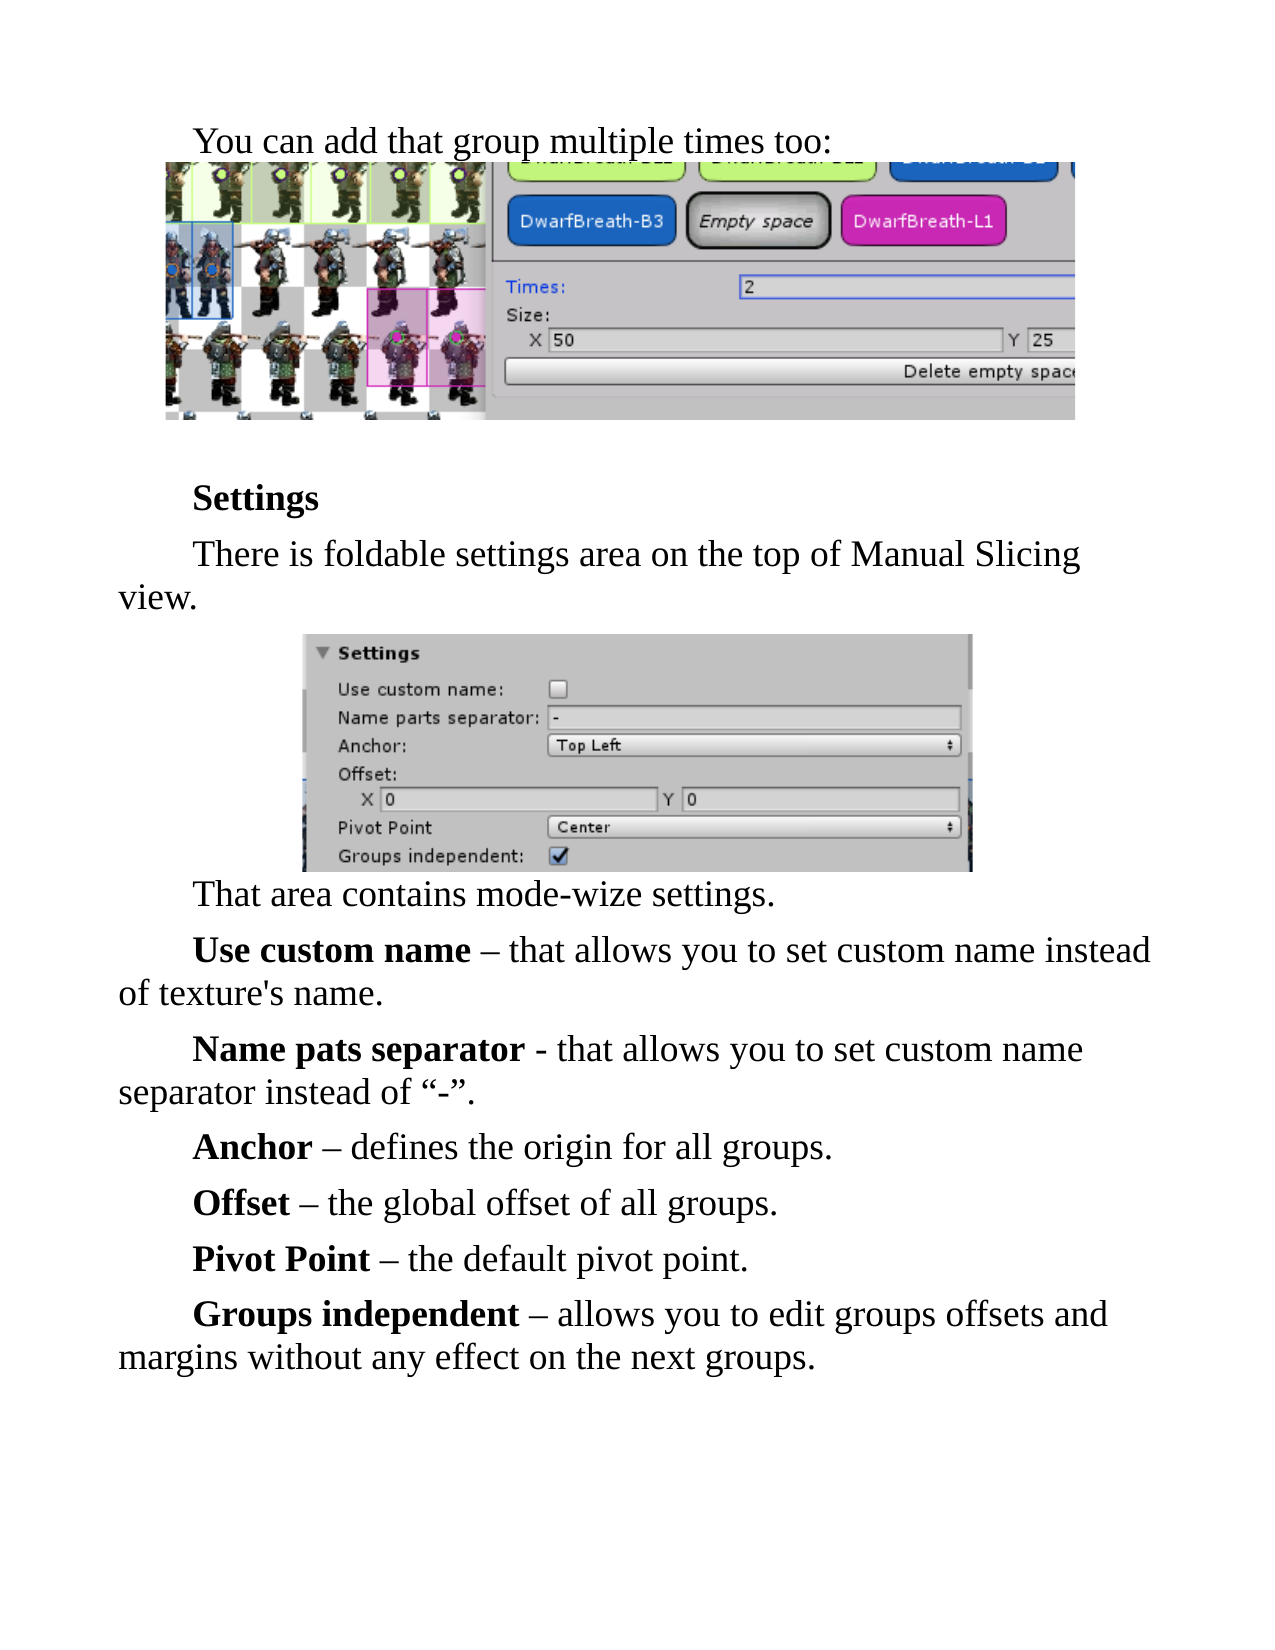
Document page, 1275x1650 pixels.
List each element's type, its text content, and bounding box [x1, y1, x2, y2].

text Settings [118, 476, 1157, 519]
text Offset – the global offset of all groups. [118, 1180, 1157, 1223]
text Anchor – defines the origin for all groups. [118, 1125, 1157, 1168]
text Use custom name – that allows you to set custom name instead of texture's name. [118, 927, 1157, 1013]
picture [165, 162, 1075, 420]
text There is foldable settings area on the top of Manual Slicing view. [118, 531, 1157, 617]
text Pivot Point – the default pivot point. [118, 1236, 1157, 1279]
text You can add that group multiple times too: [118, 118, 1157, 161]
text That area contains mode-wize settings. [118, 630, 1157, 915]
picture [302, 634, 973, 872]
text Groups independent – allows you to edit groups offsets and margins without any effect on the next groups. [118, 1292, 1157, 1378]
text Name pats separator - that allows you to set custom name separator instead of “-”. [118, 1026, 1157, 1112]
